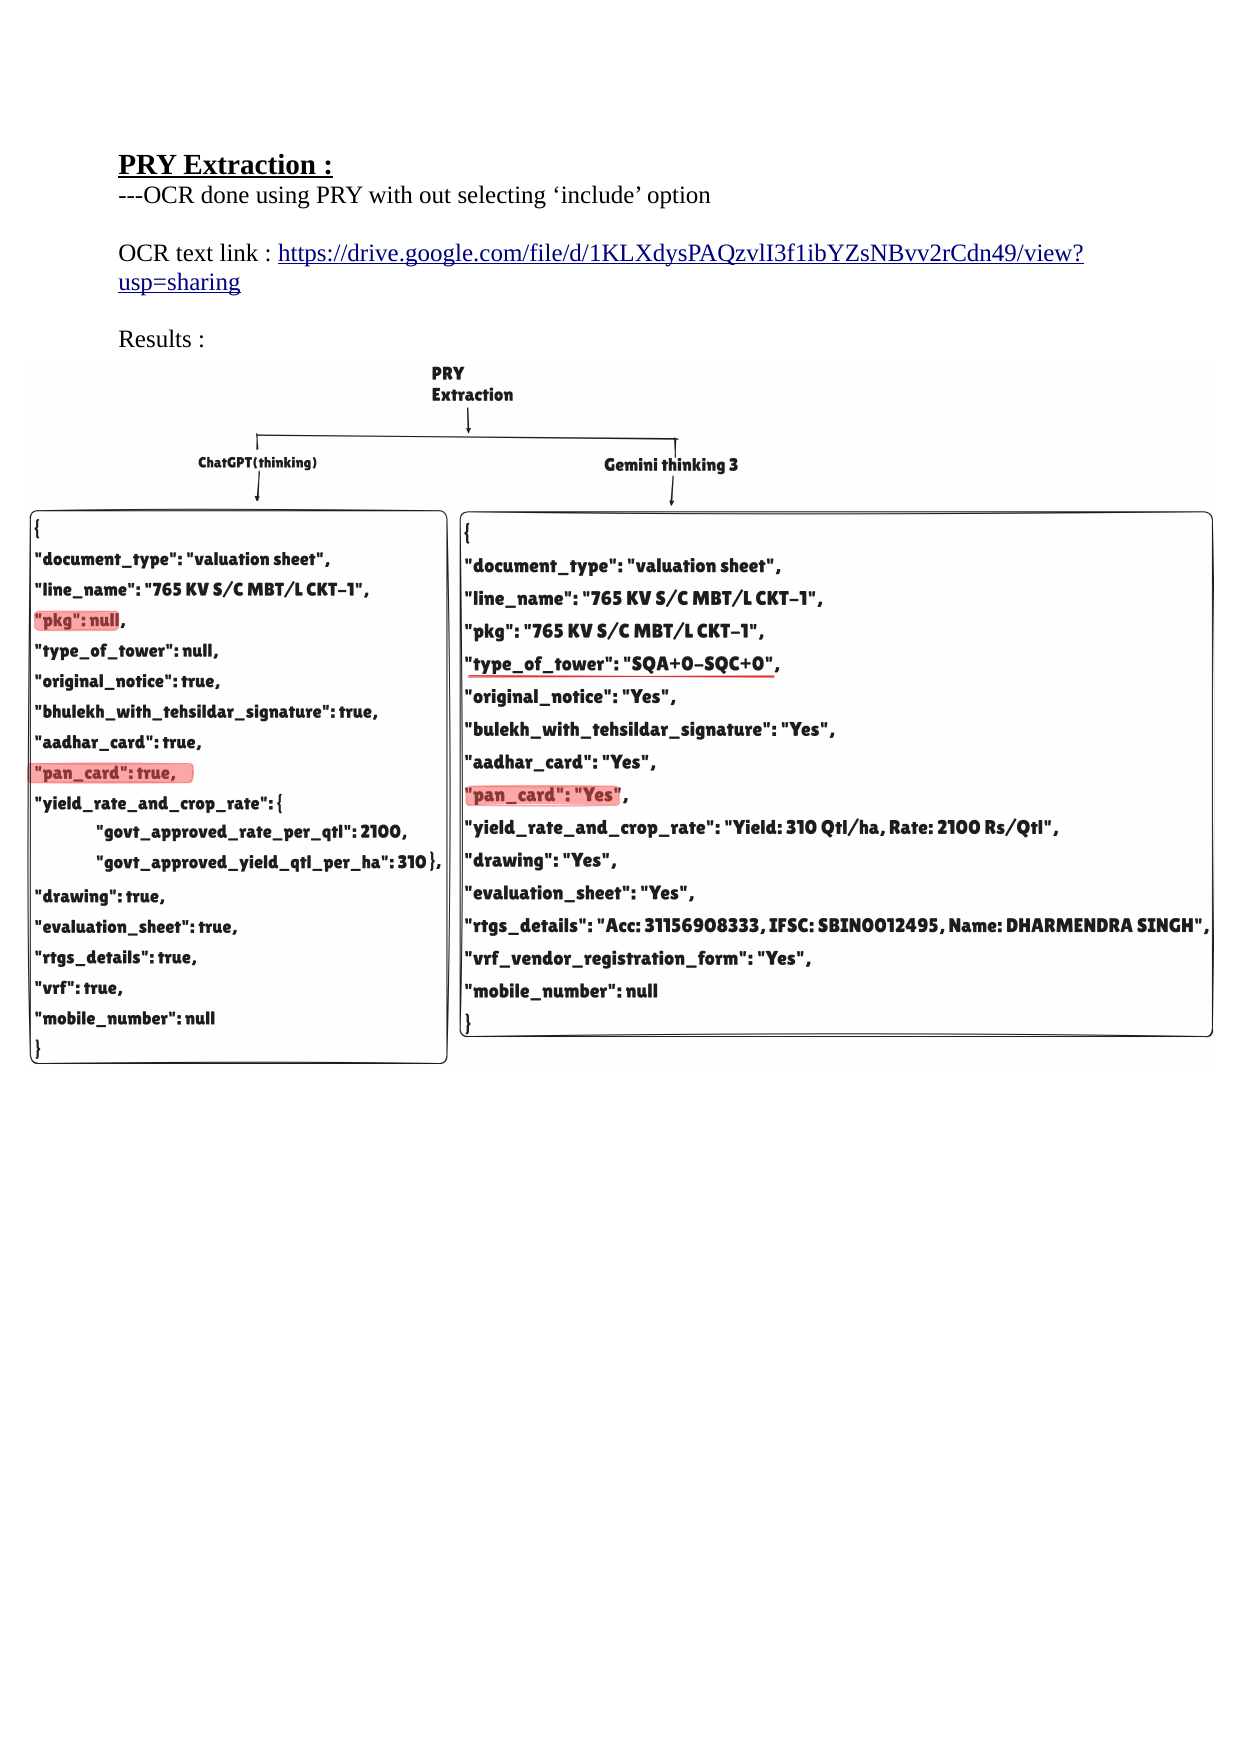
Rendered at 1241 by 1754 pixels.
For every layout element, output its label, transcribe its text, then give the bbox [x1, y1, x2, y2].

text Results : [118, 324, 1122, 353]
text ---OCR done using PRY with out selecting ‘include’ option [118, 180, 1122, 209]
text PRY Extraction : [118, 147, 1122, 180]
text OCR text link : https://drive.google.com/file/d/1KLXdysPAQzvlI3f1ibYZsNBvv2rCdn49/view?usp=sharing [118, 238, 1122, 295]
